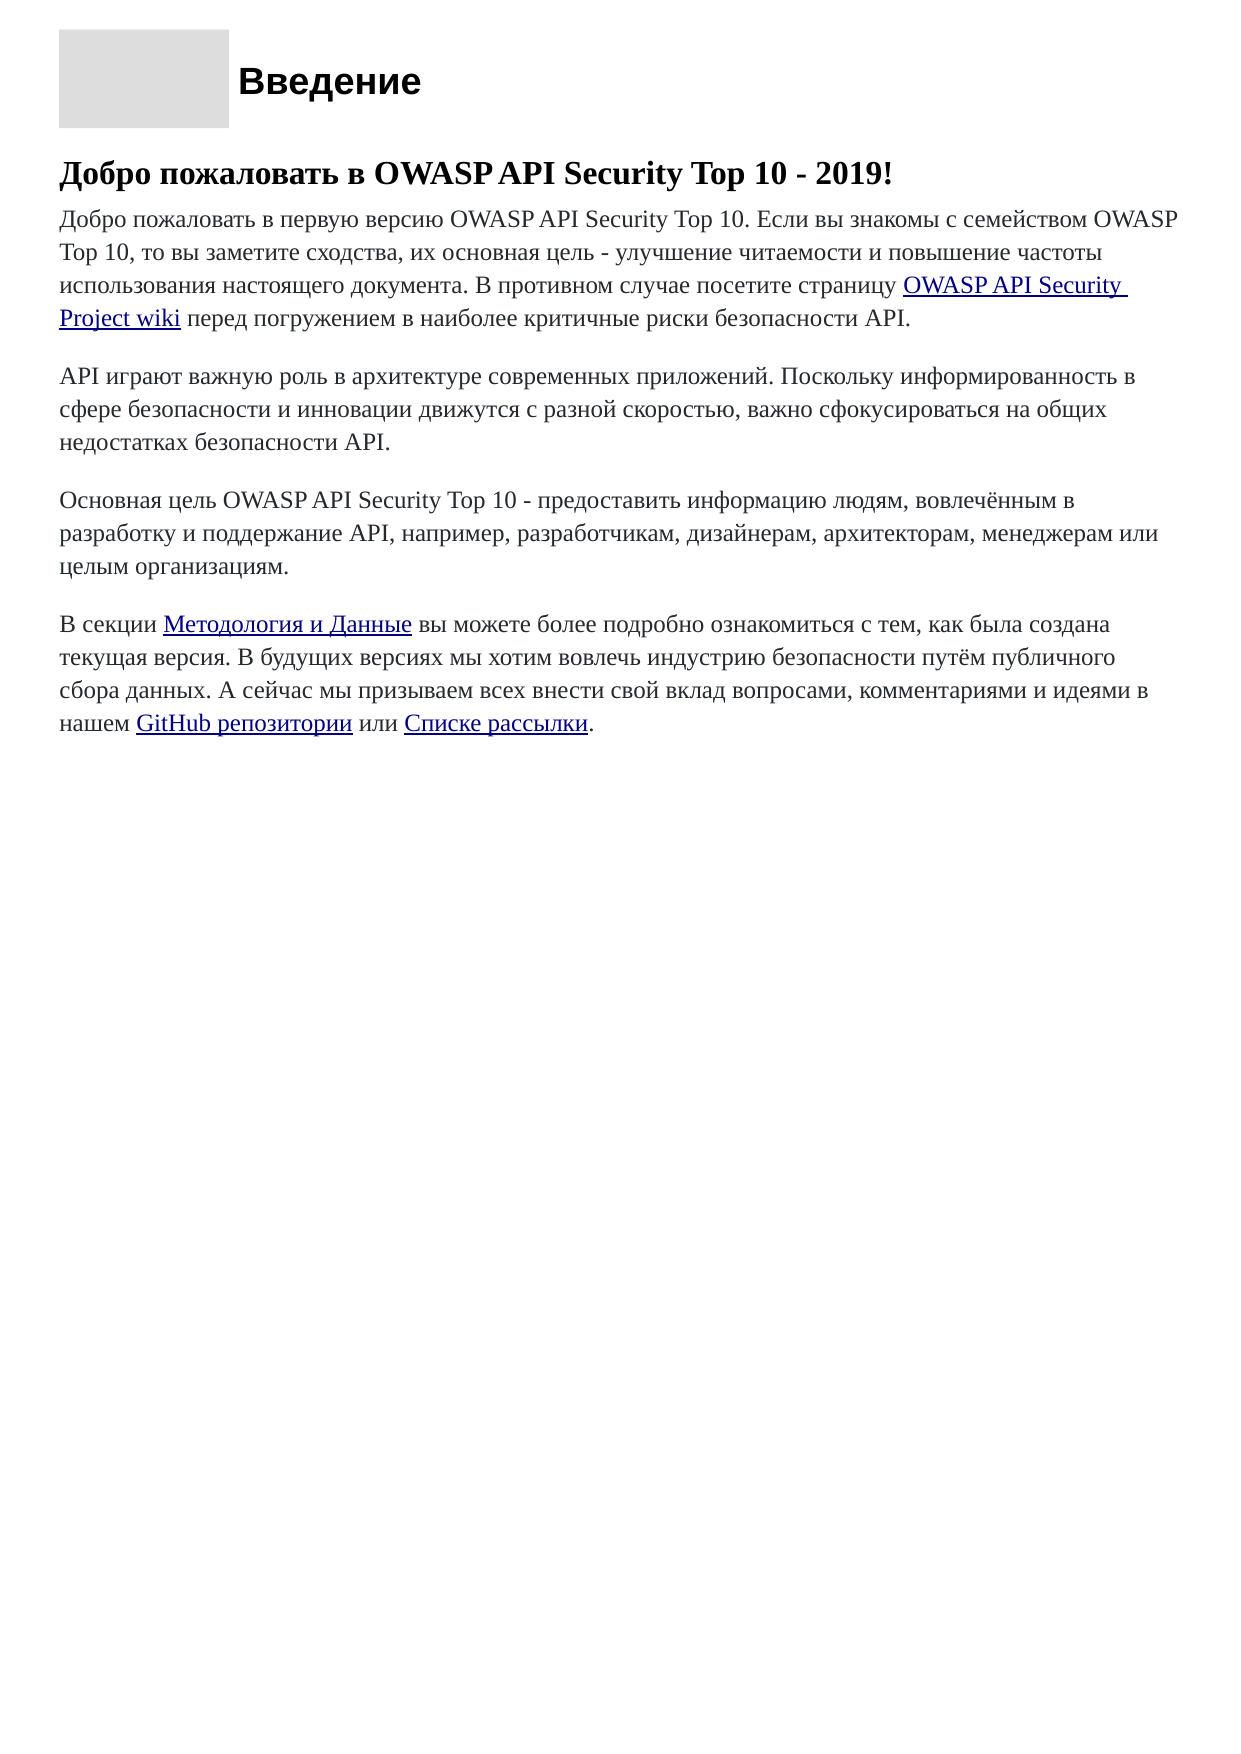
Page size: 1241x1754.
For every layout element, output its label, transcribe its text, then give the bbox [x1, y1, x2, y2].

text Добро пожаловать в первую версию OWASP API Security Top 10. Если вы знакомы с семейством OWASP Top 10, то вы заметите сходства, их основная цель - улучшение читаемости и повышение частоты использования настоящего документа. В противном случае посетите страницу OWASP API Security Project wiki перед погружением в наиболее критичные риски безопасности API. [59, 204, 1181, 332]
text API играют важную роль в архитектуре современных приложений. Поскольку информированность в сфере безопасности и инновации движутся с разной скоростью, важно сфокусироваться на общих недостатках безопасности API. [59, 361, 1181, 456]
subtitle Добро пожаловать в OWASP API Security Top 10 - 2019! [59, 153, 1181, 192]
text В секции Методология и Данные вы можете более подробно ознакомиться с тем, как была создана текущая версия. В будущих версиях мы хотим вовлечь индустрию безопасности путём публичного сбора данных. А сейчас мы призываем всех внести свой вклад вопросами, комментариями и идеями в нашем GitHub репозитории или Списке рассылки. [59, 609, 1181, 737]
text Основная цель OWASP API Security Top 10 - предоставить информацию людям, вовлечённым в разработку и поддержание API, например, разработчикам, дизайнерам, архитекторам, менеджерам или целым организациям. [59, 485, 1181, 580]
